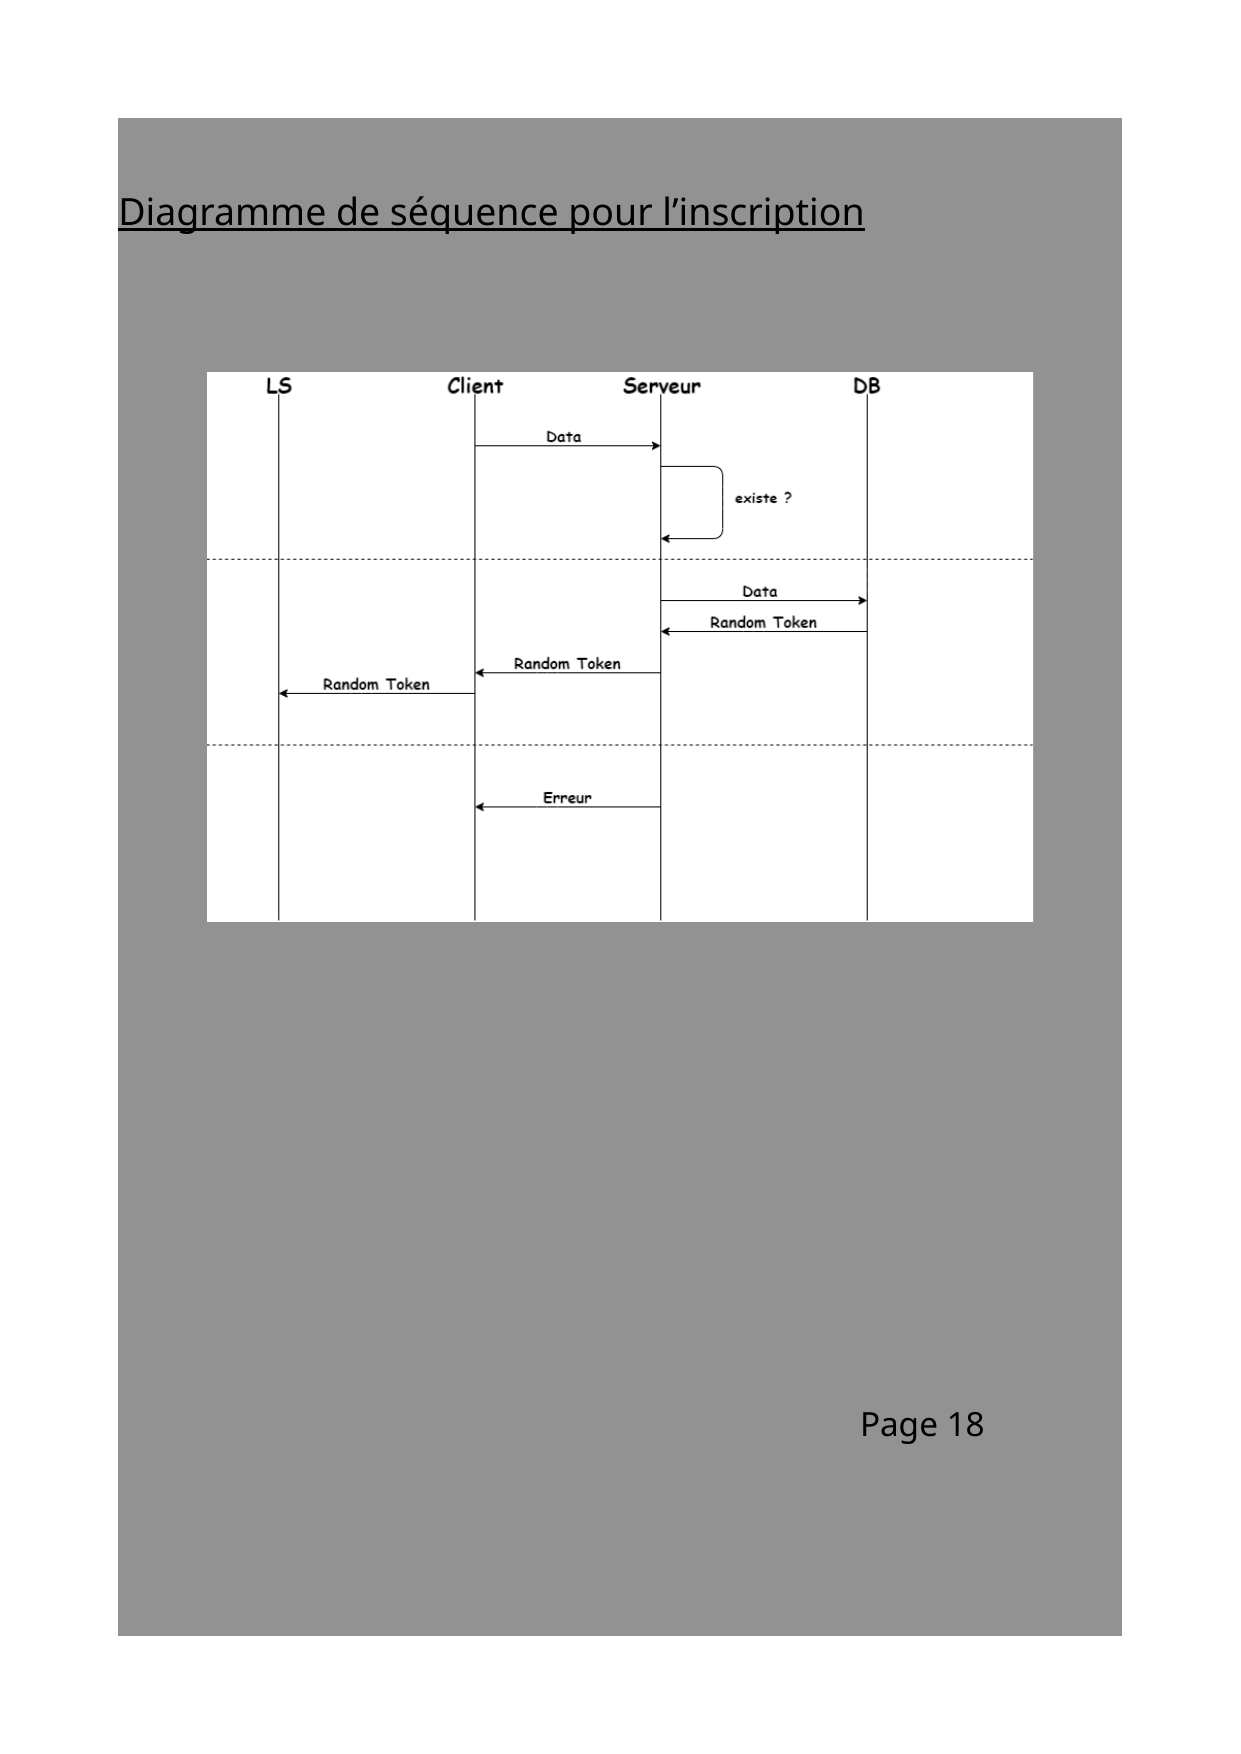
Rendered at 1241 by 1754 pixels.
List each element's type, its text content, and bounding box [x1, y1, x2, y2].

picture [207, 372, 1034, 922]
text Diagramme de séquence pour l’inscription [118, 185, 1122, 236]
text Page 18 [118, 1396, 1122, 1447]
